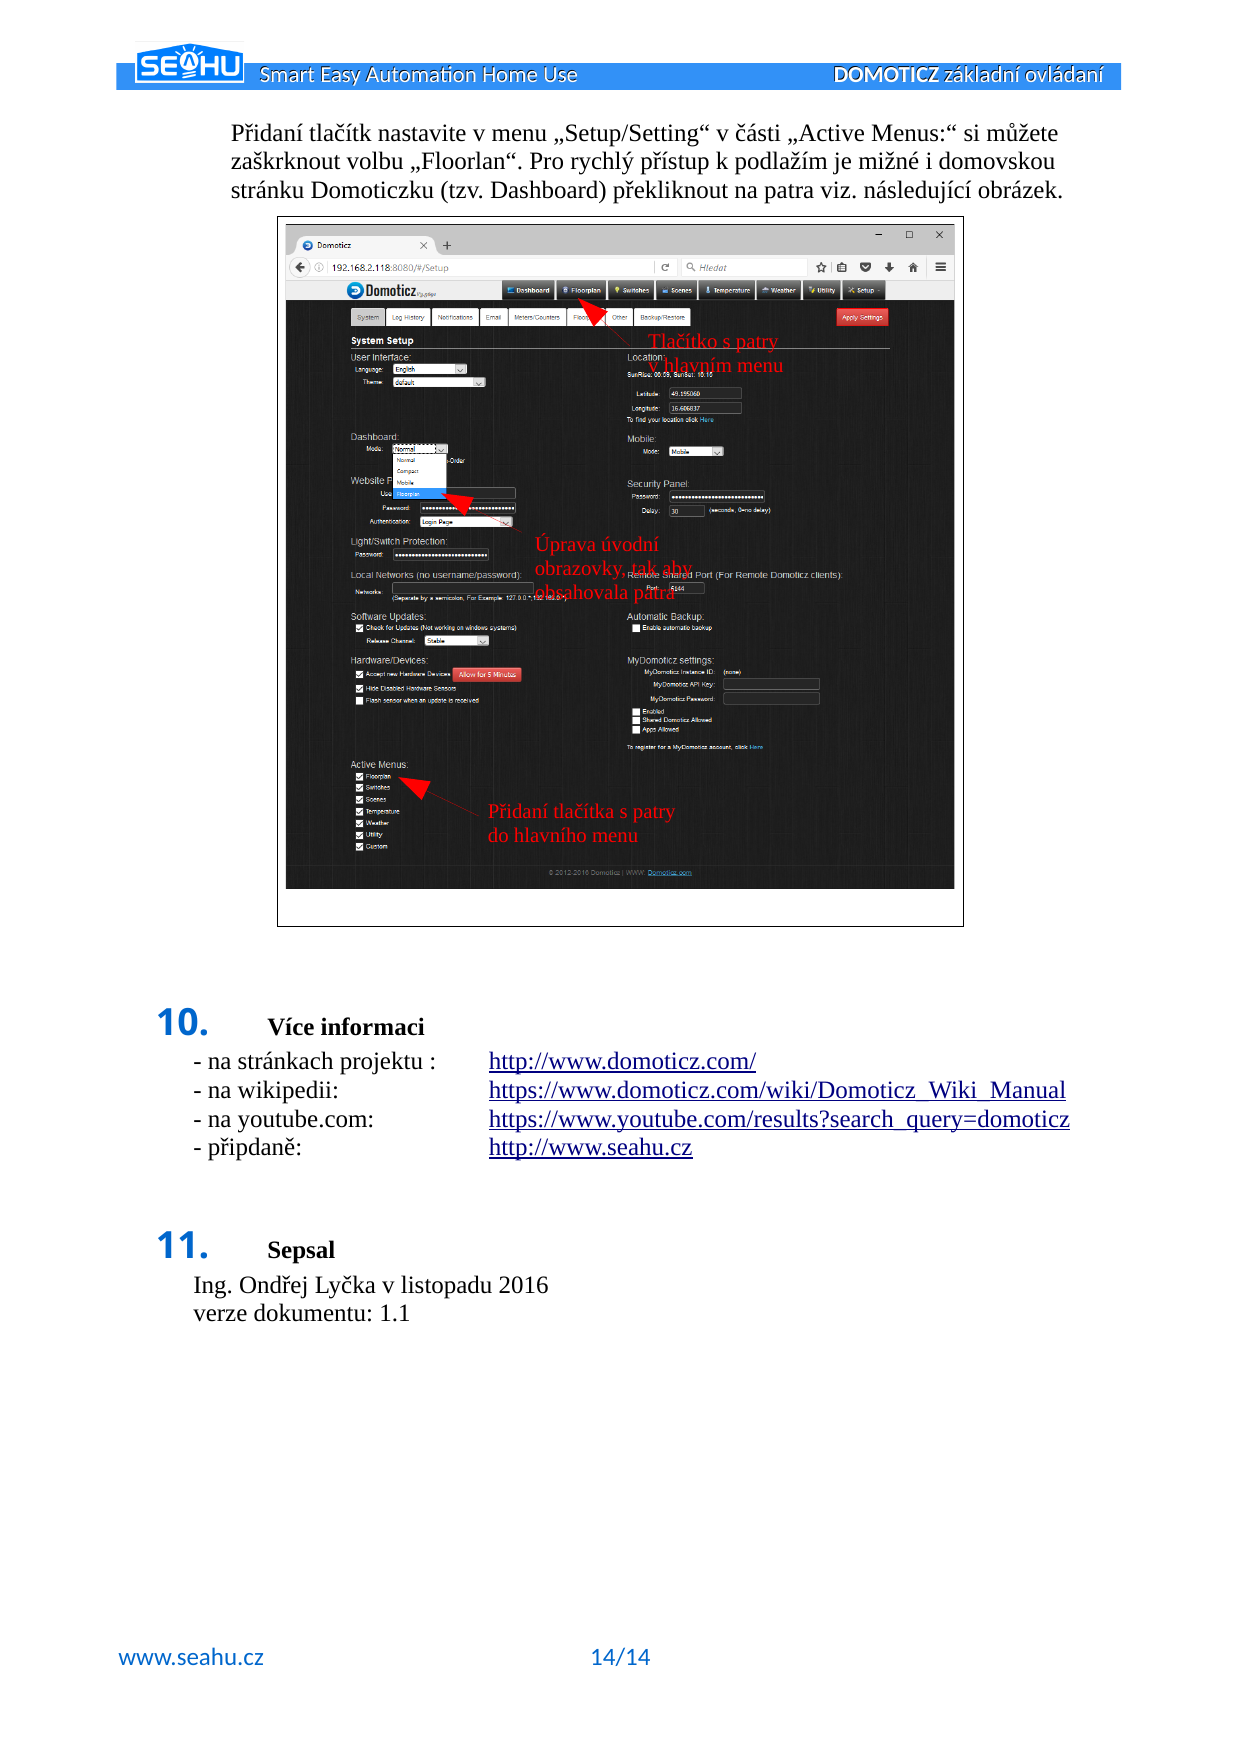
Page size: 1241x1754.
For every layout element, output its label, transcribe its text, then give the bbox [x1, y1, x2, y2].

picture [285, 224, 955, 889]
list Sepsal Ing. Ondřej Lyčka v listopadu 2016 [156, 1219, 1122, 1298]
picture [135, 41, 245, 83]
list Přidaní tlačítk nastavite v menu „Setup/Setting“ v části „Active Menus:“ si můžete zaškrknout volbu „Floorlan“. Pro rychlý přístup k podlažím je mižné i domovskou stránku Domoticzku (tzv. Dashboard) překliknout na patra viz. následující obrázek. [193, 118, 1122, 204]
list verze dokumentu: 1.1 [156, 1298, 1122, 1327]
list Více informaci - na stránkach projektu : http://www.domoticz.com/ - na wikipedii: https://www.domoticz.com/wiki/Domoticz_Wiki_Manual - na youtube.com: https://www.youtube.com/results?search_query=domoticz - připdaně: http://www.seahu.cz [156, 995, 1122, 1161]
